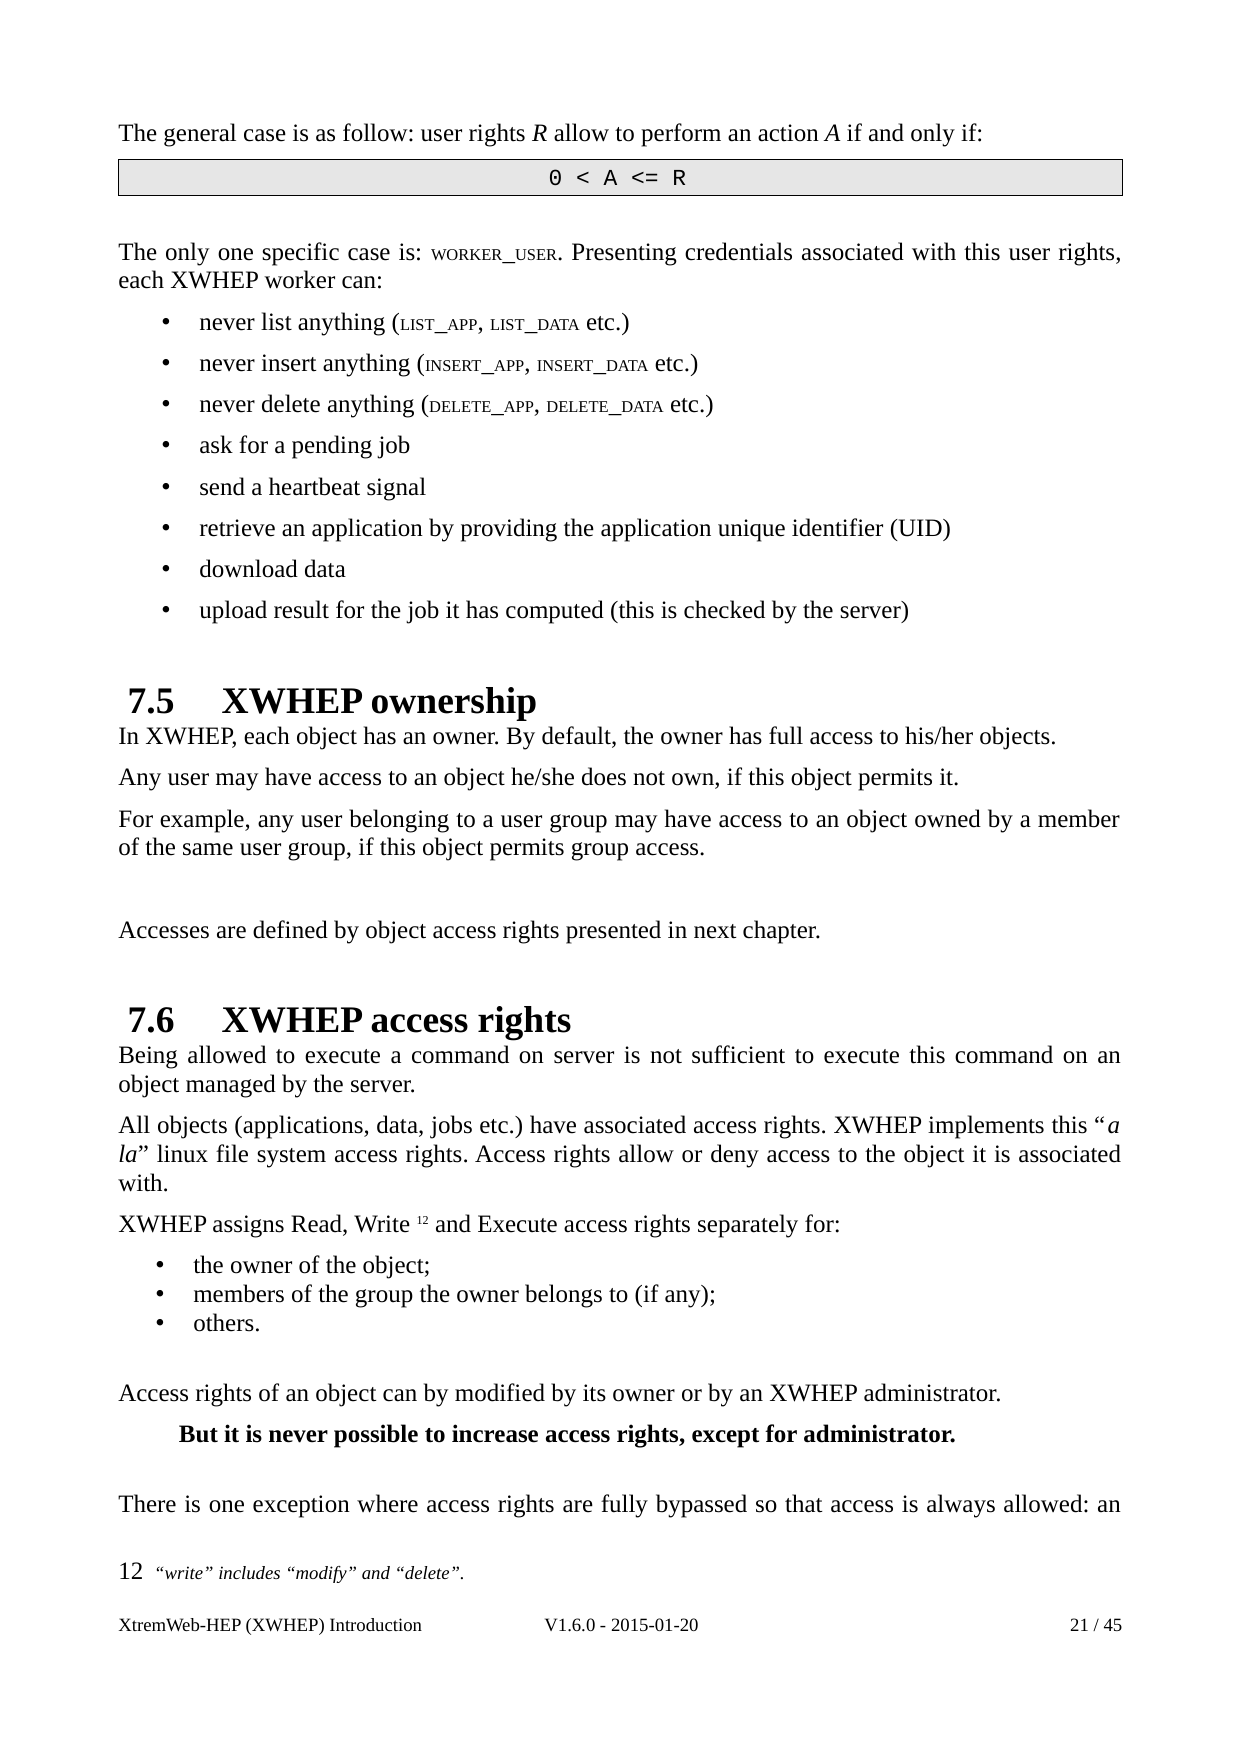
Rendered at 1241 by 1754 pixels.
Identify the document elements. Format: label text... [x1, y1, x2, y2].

text The general case is as follow: user rights R allow to perform an action A if and only if: [118, 118, 1122, 147]
text But it is never possible to increase access rights, except for administrator. [179, 1419, 1061, 1448]
list ask for a pending job [162, 431, 1122, 459]
text “write” includes “modify” and “delete”. [118, 1556, 1122, 1585]
text Being allowed to execute a command on server is not sufficient to execute this command on an object managed by the server. [118, 1041, 1122, 1098]
text All objects (applications, data, jobs etc.) have associated access rights. XWHEP implements this “a la” linux file system access rights. Access rights allow or deny access to the object it is associated with. [118, 1111, 1122, 1197]
text 0 < A <= R [119, 160, 1122, 195]
list never list anything (list_app, list_data etc.) [162, 307, 1122, 336]
list upload result for the job it has computed (this is checked by the server) [162, 596, 1122, 624]
list the owner of the object; [156, 1251, 1122, 1279]
text For example, any user belonging to a user group may have access to an object owned by a member of the same user group, if this object permits group access. [118, 804, 1122, 861]
list send a heartbeat signal [162, 472, 1122, 501]
list retrieve an application by providing the application unique identifier (UID) [162, 513, 1122, 542]
list never delete anything (delete_app, delete_data etc.) [162, 389, 1122, 418]
subtitle XWHEP ownership [118, 678, 1122, 721]
list never insert anything (insert_app, insert_data etc.) [162, 348, 1122, 377]
text There is one exception where access rights are fully bypassed so that access is always allowed: an [118, 1489, 1122, 1518]
text Access rights of an object can by modified by its owner or by an XWHEP administrator. [118, 1378, 1122, 1407]
text The only one specific case is: worker_user. Presenting credentials associated with this user rights, each XWHEP worker can: [118, 237, 1122, 294]
text Any user may have access to an object he/she does not own, if this object permits it. [118, 762, 1122, 791]
list others. [156, 1308, 1122, 1337]
list members of the group the owner belongs to (if any); [156, 1279, 1122, 1308]
text In XWHEP, each object has an owner. By default, the owner has full access to his/her objects. [118, 721, 1122, 750]
list download data [162, 554, 1122, 583]
text XWHEP assigns Read, Write and Execute access rights separately for: [118, 1209, 1122, 1238]
text Accesses are defined by object access rights presented in next chapter. [118, 915, 1122, 944]
subtitle XWHEP access rights [118, 997, 1122, 1041]
